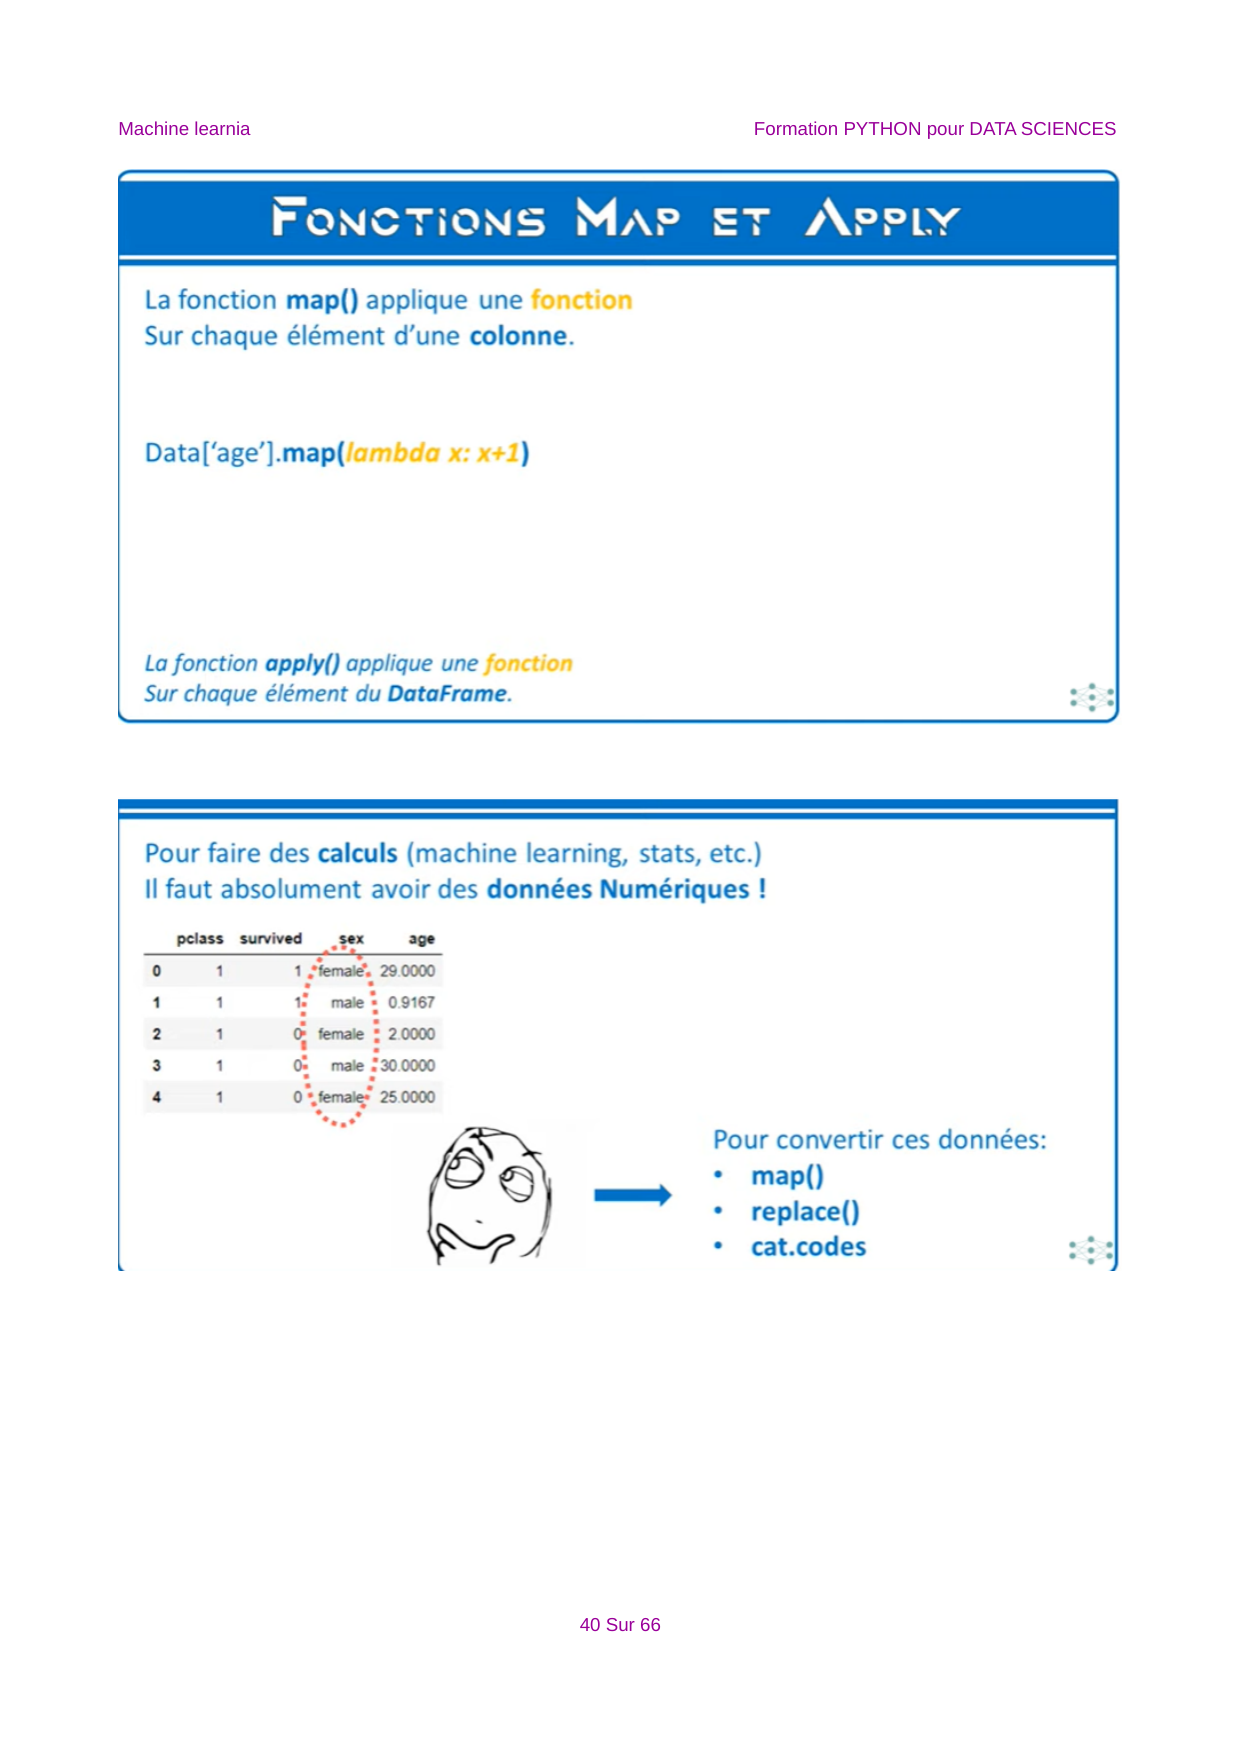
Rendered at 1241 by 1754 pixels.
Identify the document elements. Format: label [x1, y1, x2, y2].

picture [118, 797, 1122, 1271]
picture [118, 169, 1122, 725]
